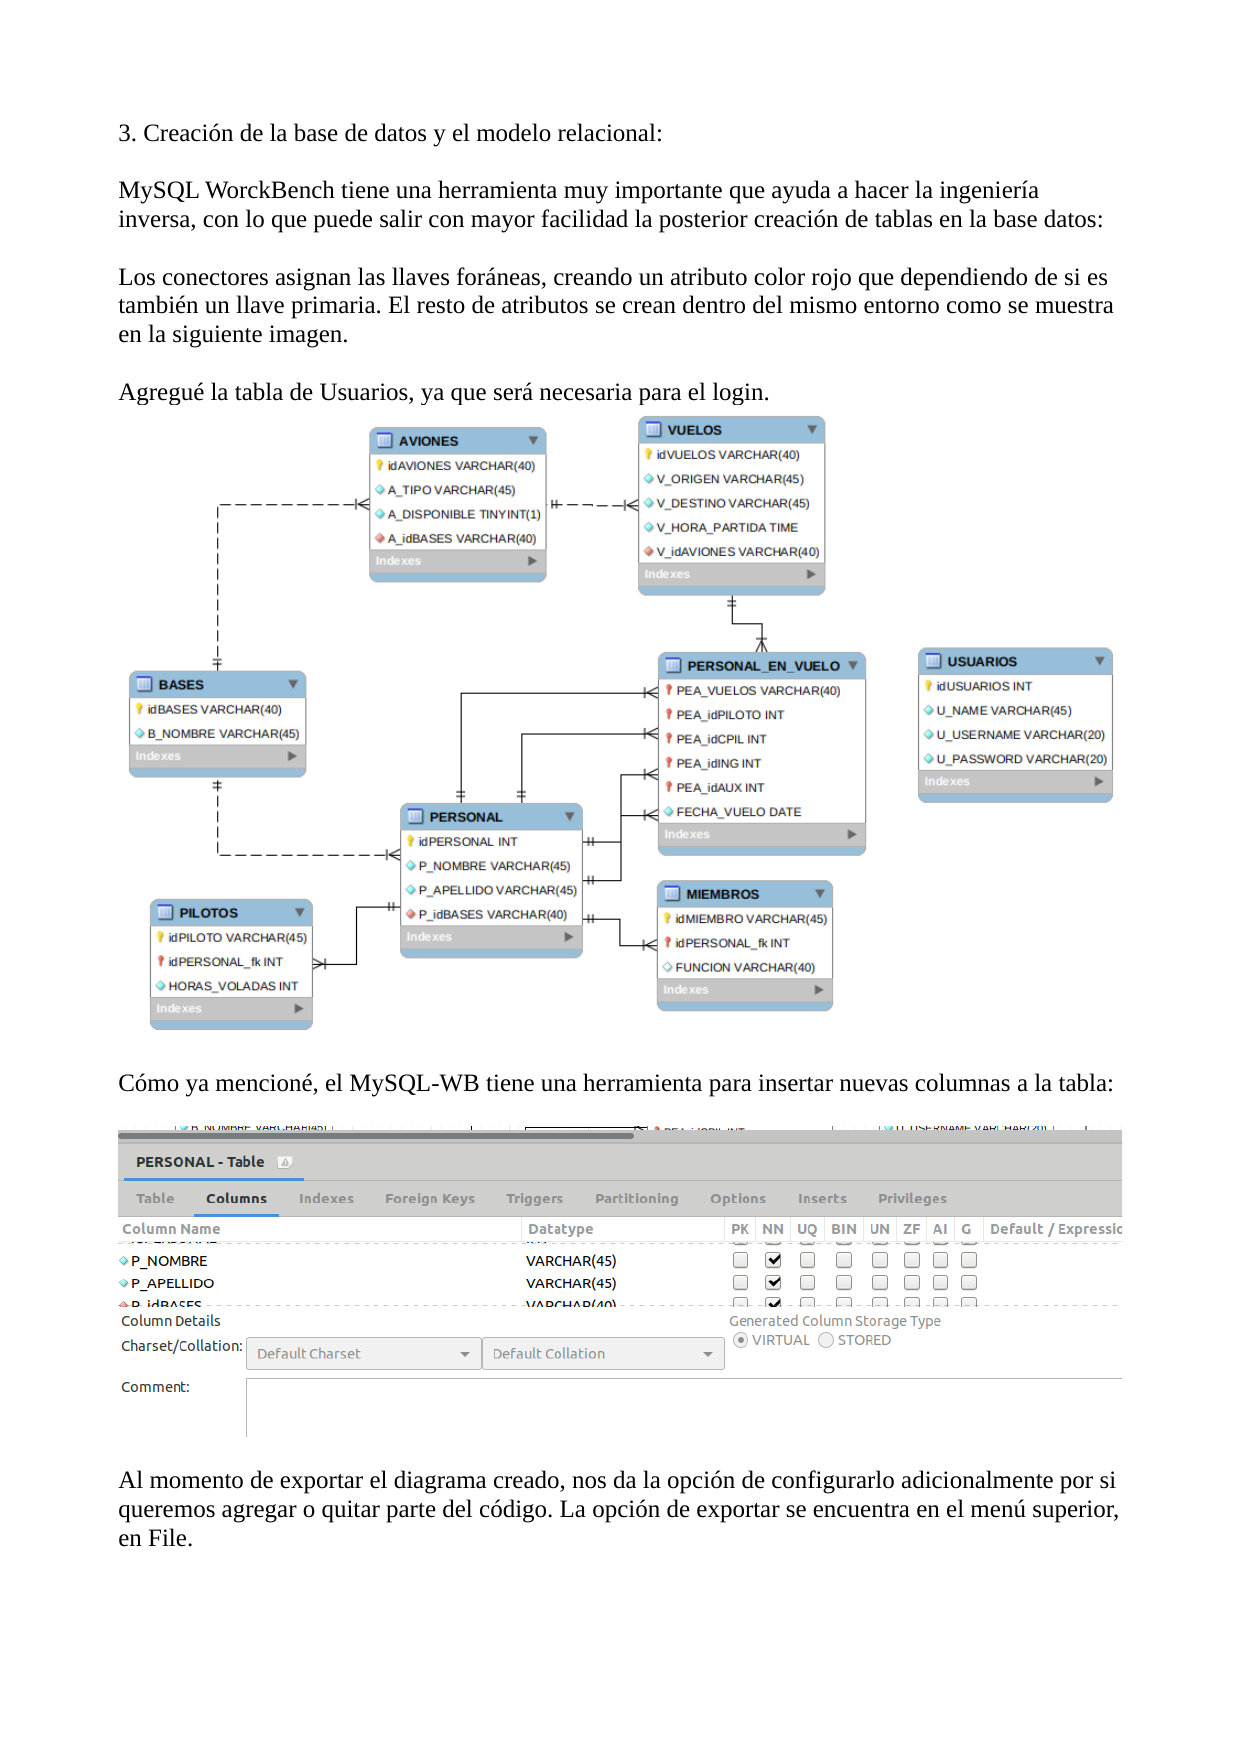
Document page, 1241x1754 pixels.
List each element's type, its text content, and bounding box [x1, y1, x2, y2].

text Cómo ya mencioné, el MySQL-WB tiene una herramienta para insertar nuevas columnas a la tabla: [118, 1068, 1122, 1097]
text Agregué la tabla de Usuarios, ya que será necesaria para el login. [118, 377, 1122, 405]
text MySQL WorckBench tiene una herramienta muy importante que ayuda a hacer la ingeniería inversa, con lo que puede salir con mayor facilidad la posterior creación de tablas en la base datos: [118, 176, 1122, 233]
picture [118, 1126, 1123, 1437]
text Al momento de exportar el diagrama creado, nos da la opción de configurarlo adicionalmente por si queremos agregar o quitar parte del código. La opción de exportar se encuentra en el menú superior, en File. [118, 1465, 1122, 1552]
picture [118, 405, 1123, 1040]
text 3. Creación de la base de datos y el modelo relacional: [118, 118, 1122, 147]
text Los conectores asignan las llaves foráneas, creando un atributo color rojo que dependiendo de si es también un llave primaria. El resto de atributos se crean dentro del mismo entorno como se muestra en la siguiente imagen. [118, 262, 1122, 348]
